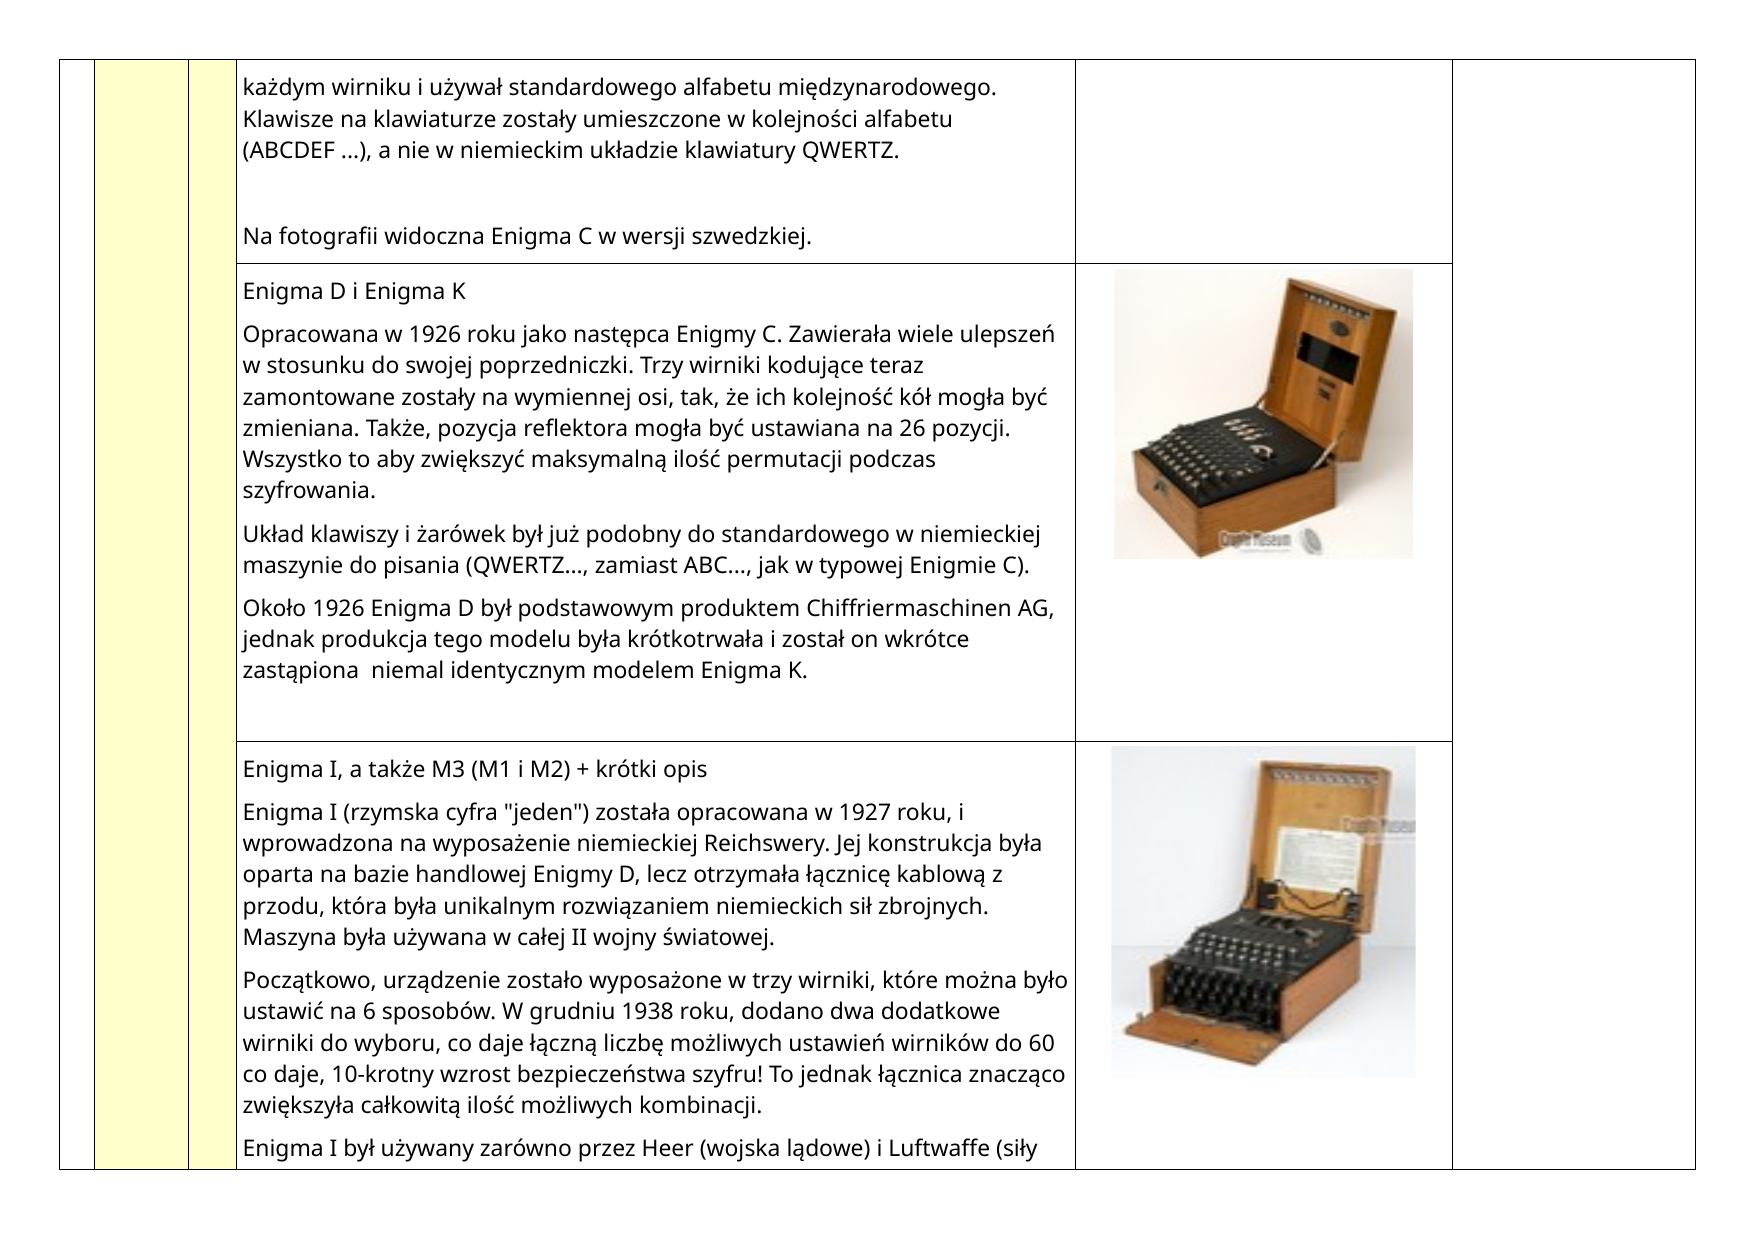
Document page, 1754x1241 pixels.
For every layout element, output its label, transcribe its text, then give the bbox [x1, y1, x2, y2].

picture [1114, 269, 1413, 559]
table_cell każdym wirniku i używał standardowego alfabetu międzynarodowego. Klawisze na klawiaturze zostały umieszczone w kolejności alfabetu (ABCDEF ...), a nie w niemieckim układzie klawiatury QWERTZ. Na fotografii widoczna Enigma C w wersji szwedzkiej. [237, 60, 1075, 263]
table_cell [1076, 264, 1452, 741]
table_cell Enigma D i Enigma K Opracowana w 1926 roku jako następca Enigmy C. Zawierała wiele ulepszeń w stosunku do swojej poprzedniczki. Trzy wirniki kodujące teraz zamontowane zostały na wymiennej osi, tak, że ich kolejność kół mogła być zmieniana. Także, pozycja reflektora mogła być ustawiana na 26 pozycji. Wszystko to aby zwiększyć maksymalną ilość permutacji podczas szyfrowania. Układ klawiszy i żarówek był już podobny do standardowego w niemieckiej maszynie do pisania (QWERTZ…, zamiast ABC..., jak w typowej Enigmie C). Około 1926 Enigma D był podstawowym produktem Chiffriermaschinen AG, jednak produkcja tego modelu była krótkotrwała i został on wkrótce zastąpiona niemal identycznym modelem Enigma K. [237, 264, 1075, 741]
table_cell [95, 60, 188, 1169]
table_cell [189, 60, 236, 1169]
picture [1111, 746, 1416, 1078]
table_cell [1453, 60, 1695, 1169]
table_cell [1076, 60, 1452, 263]
table_cell [1076, 742, 1452, 1169]
table_cell Enigma I, a także M3 (M1 i M2) + krótki opis Enigma I (rzymska cyfra "jeden") została opracowana w 1927 roku, i wprowadzona na wyposażenie niemieckiej Reichswery. Jej konstrukcja była oparta na bazie handlowej Enigmy D, lecz otrzymała łącznicę kablową z przodu, która była unikalnym rozwiązaniem niemieckich sił zbrojnych. Maszyna była używana w całej II wojny światowej. Początkowo, urządzenie zostało wyposażone w trzy wirniki, które można było ustawić na 6 sposobów. W grudniu 1938 roku, dodano dwa dodatkowe wirniki do wyboru, co daje łączną liczbę możliwych ustawień wirników do 60 co daje, 10-krotny wzrost bezpieczeństwa szyfru! To jednak łącznica znacząco zwiększyła całkowitą ilość możliwych kombinacji. Enigma I był używany zarówno przez Heer (wojska lądowe) i Luftwaffe (siły [237, 742, 1075, 1169]
table_cell Ściana lewa wewnątrz [60, 60, 94, 1169]
